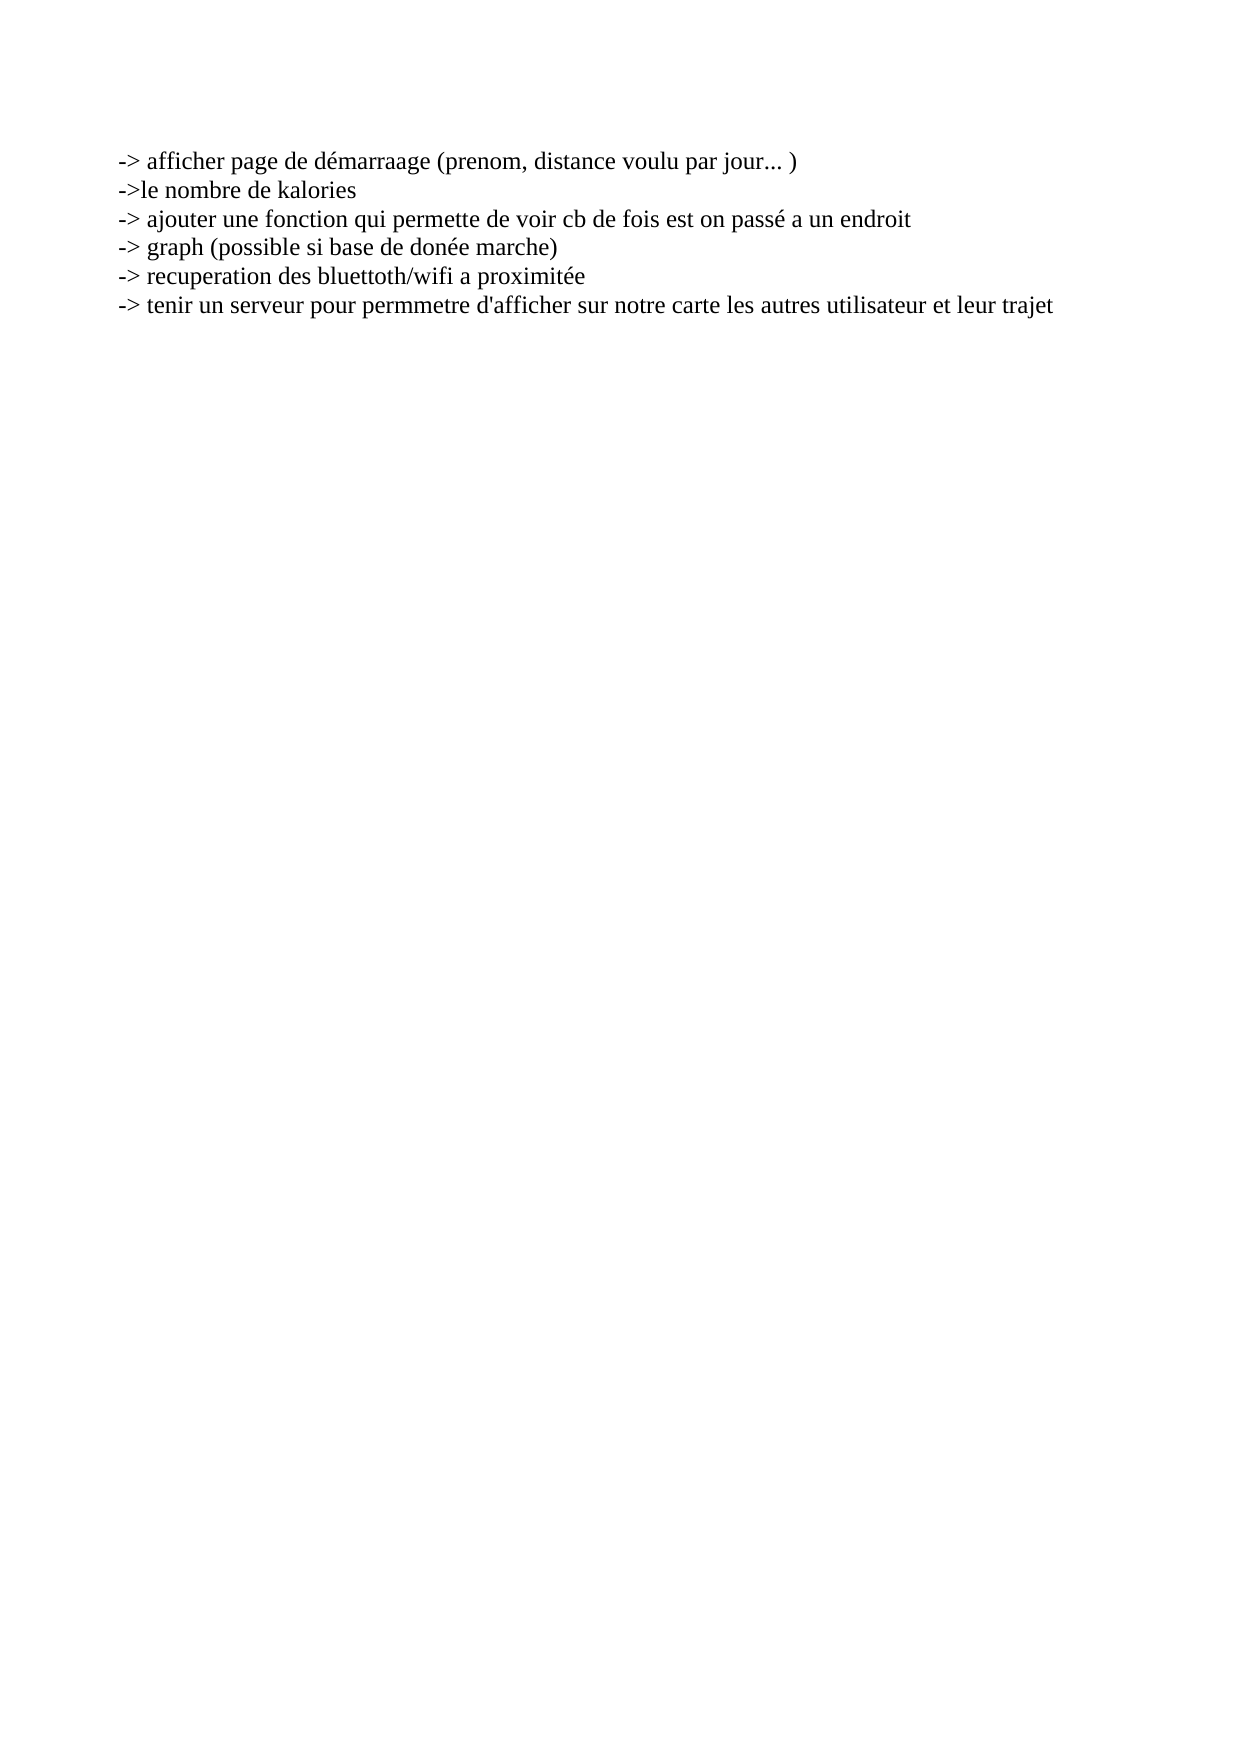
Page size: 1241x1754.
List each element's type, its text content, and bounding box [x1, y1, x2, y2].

text -> graph (possible si base de donée marche) [118, 232, 1122, 261]
text ->le nombre de kalories [118, 175, 1122, 204]
text -> afficher page de démarraage (prenom, distance voulu par jour... ) [118, 146, 1122, 175]
text -> tenir un serveur pour permmetre d'afficher sur notre carte les autres utilisateur et leur trajet [118, 290, 1122, 319]
text -> ajouter une fonction qui permette de voir cb de fois est on passé a un endroit [118, 204, 1122, 232]
text -> recuperation des bluettoth/wifi a proximitée [118, 261, 1122, 290]
